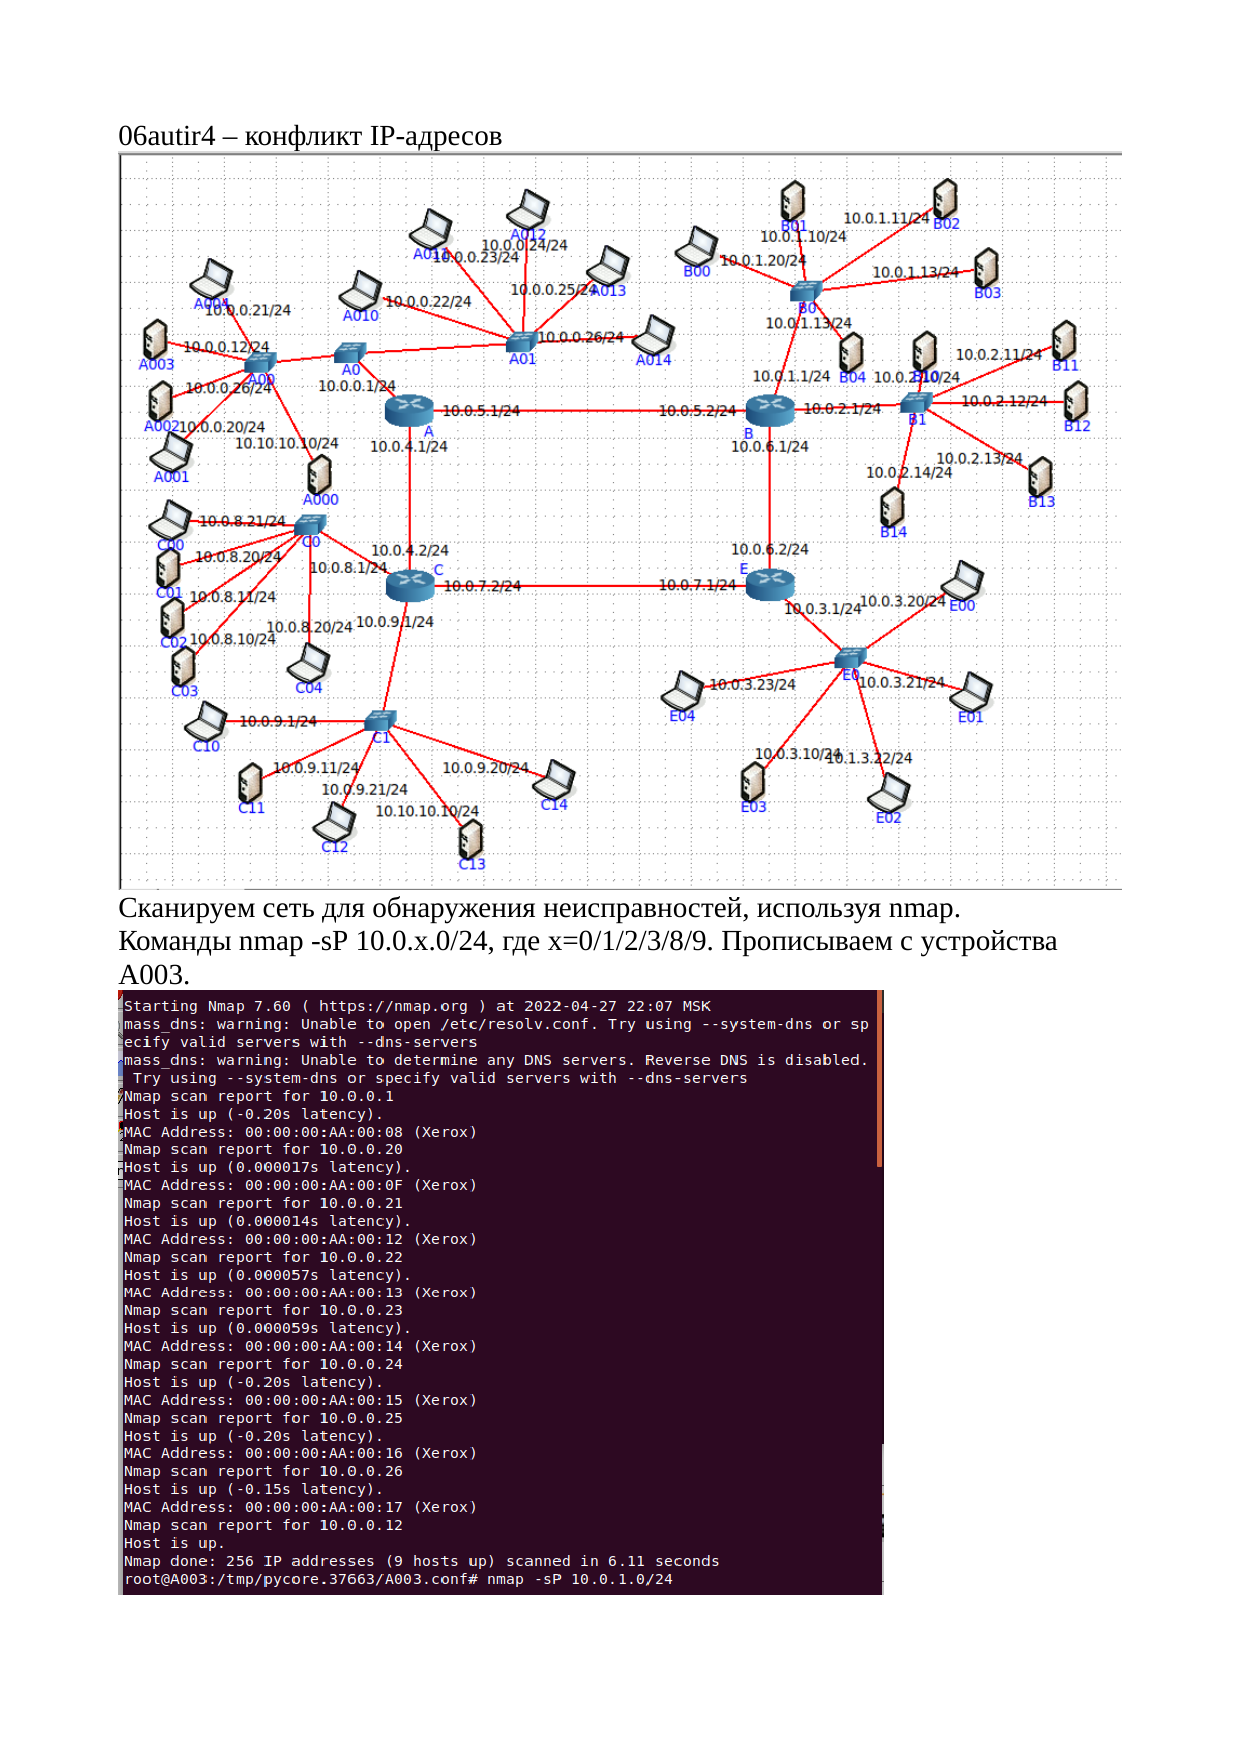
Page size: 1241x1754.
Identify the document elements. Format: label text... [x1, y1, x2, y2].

text Сканируем сеть для обнаружения неисправностей, используя nmap. [118, 890, 1122, 923]
text 06autir4 – конфликт IP-адресов [118, 118, 1122, 151]
text Команды nmap -sP 10.0.x.0/24, где х=0/1/2/3/8/9. Прописываем с устройства А003. [118, 923, 1122, 990]
